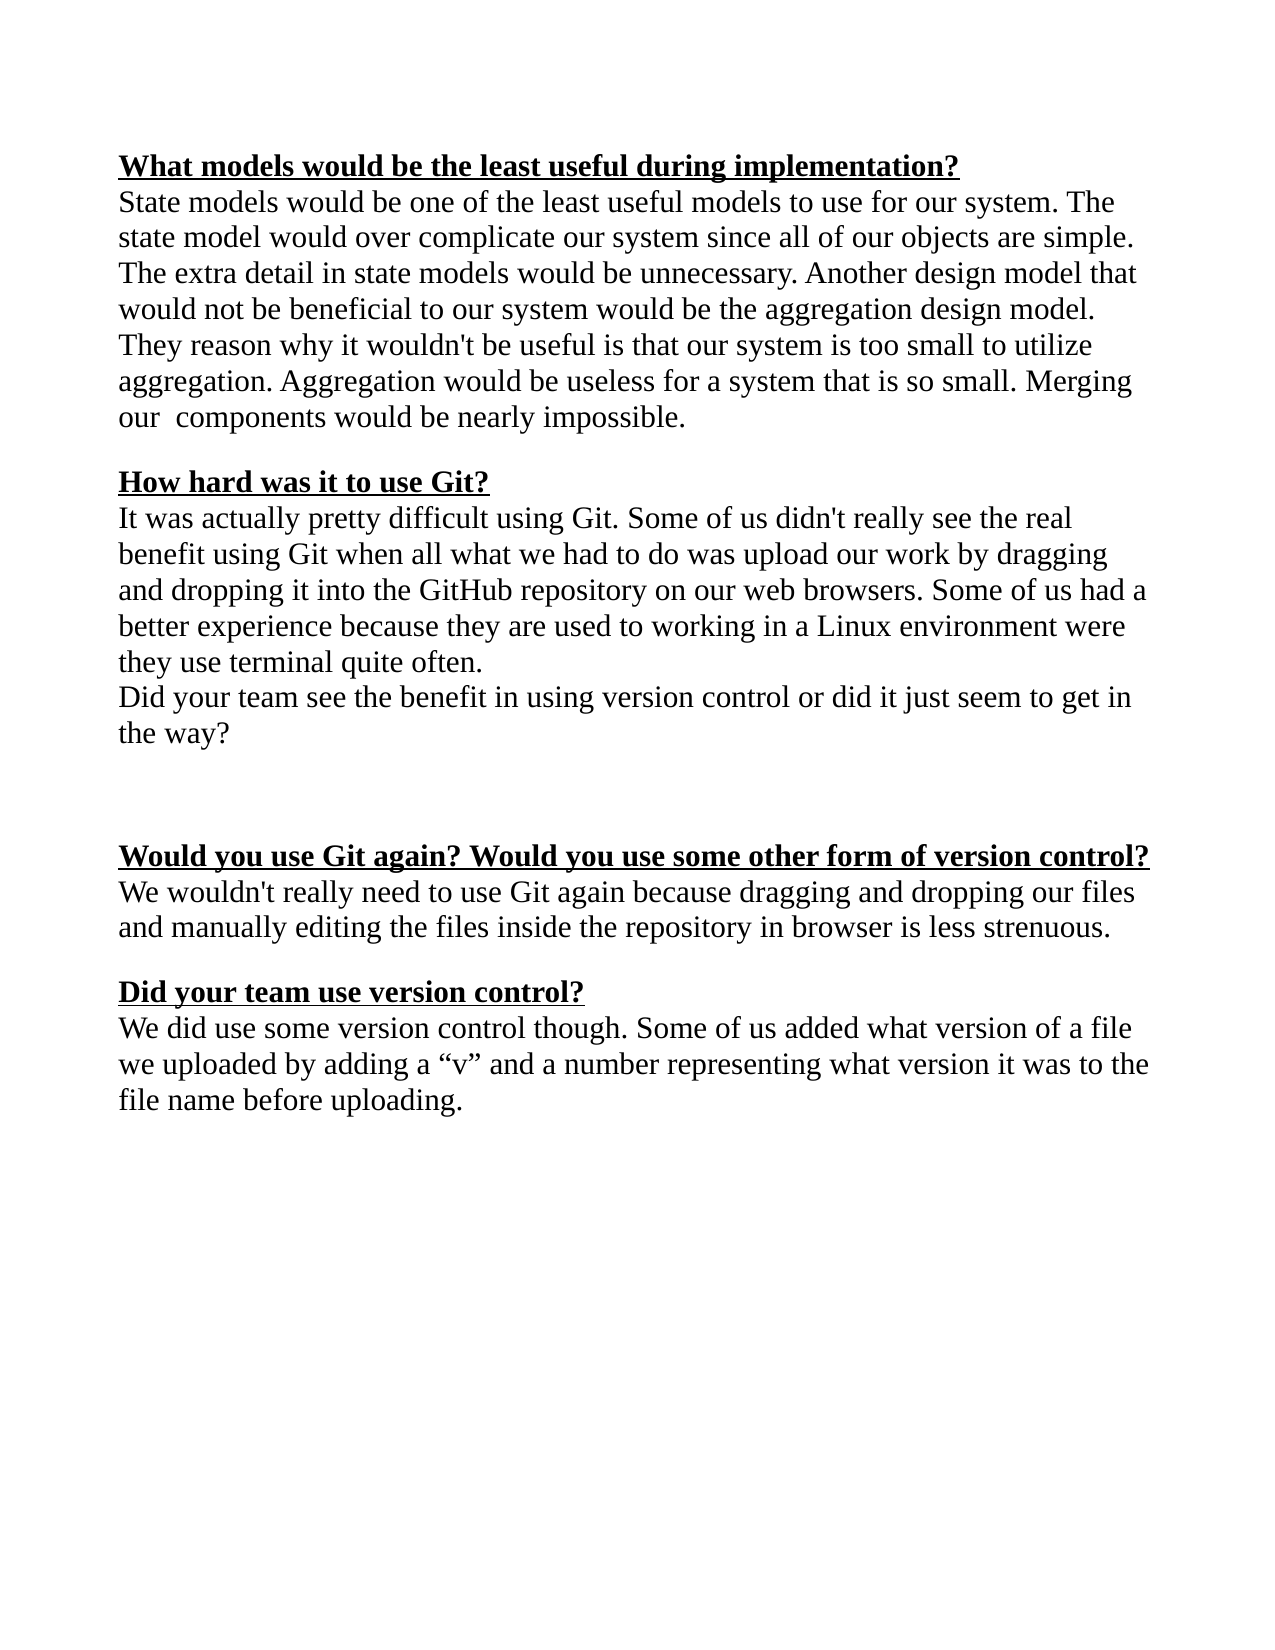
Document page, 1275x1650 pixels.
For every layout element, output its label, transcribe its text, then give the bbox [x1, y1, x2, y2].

text We wouldn't really need to use Git again because dragging and dropping our files and manually editing the files inside the repository in browser is less strenuous. [118, 873, 1157, 945]
text Did your team use version control? [118, 973, 1157, 1009]
text We did use some version control though. Some of us added what version of a file we uploaded by adding a “v” and a number representing what version it was to the file name before uploading. [118, 1009, 1157, 1117]
text What models would be the least useful during implementation? [118, 147, 1157, 183]
text Did your team see the benefit in using version control or did it just seem to get in the way? [118, 679, 1157, 751]
text State models would be one of the least useful models to use for our system. The state model would over complicate our system since all of our objects are simple. The extra detail in state models would be unnecessary. Another design model that would not be beneficial to our system would be the aggregation design model. They reason why it wouldn't be useful is that our system is too small to utilize aggregation. Aggregation would be useless for a system that is so small. Merging our components would be nearly impossible. [118, 183, 1157, 434]
text It was actually pretty difficult using Git. Some of us didn't really see the real benefit using Git when all what we had to do was upload our work by dragging and dropping it into the GitHub repository on our web browsers. Some of us had a better experience because they are used to working in a Linux environment were they use terminal quite often. [118, 499, 1157, 679]
text Would you use Git again? Would you use some other form of version control? [118, 837, 1157, 873]
text How hard was it to use Git? [118, 463, 1157, 499]
